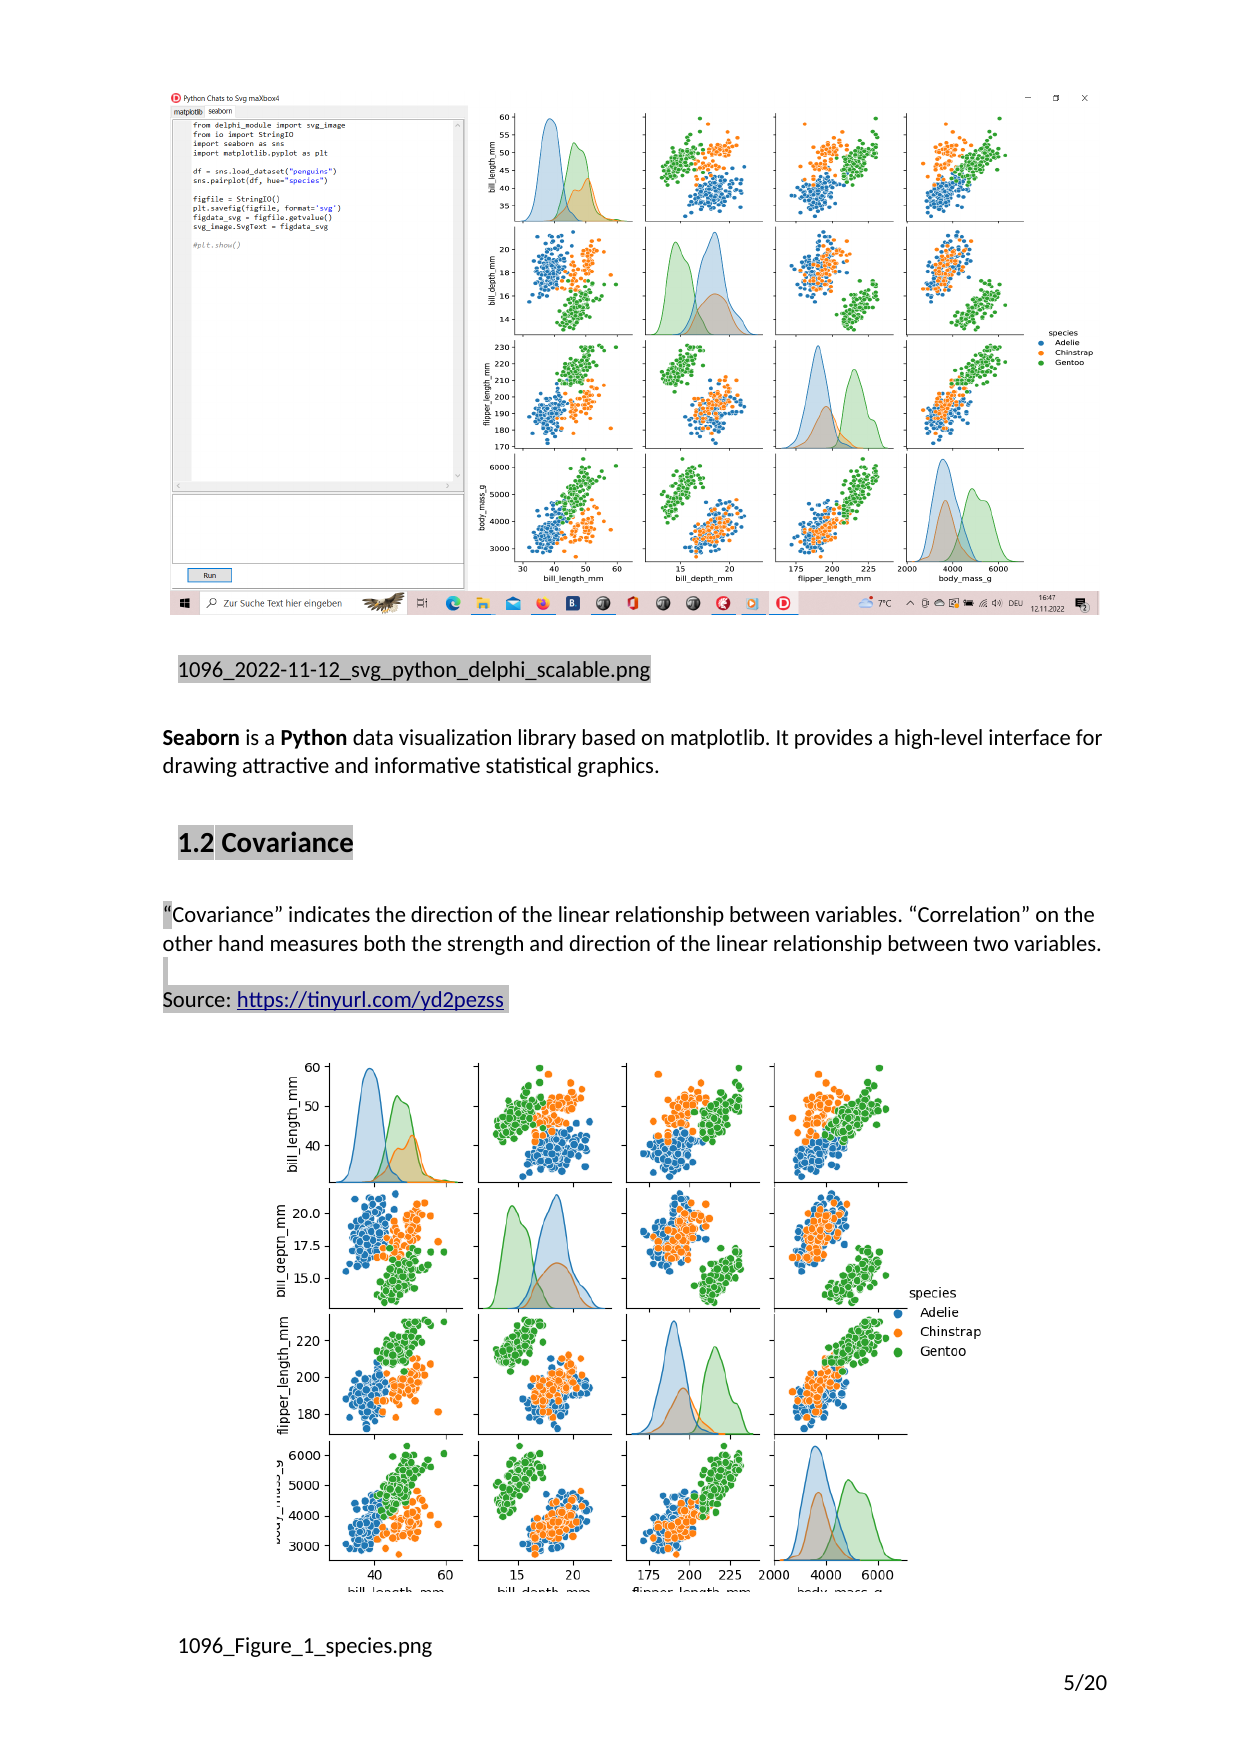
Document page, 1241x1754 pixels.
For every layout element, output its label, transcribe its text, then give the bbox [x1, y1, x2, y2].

text “Covariance” indicates the direction of the linear relationship between variables. “Correlation” on the other hand measures both the strength and direction of the linear relationship between two variables. [162, 901, 1107, 957]
text Seaborn is a Python data visualization library based on matplotlib. It provides a high-level interface for drawing attractive and informative statistical graphics. [162, 723, 1107, 779]
picture [276, 1053, 993, 1592]
text 1096_2022-11-12_svg_python_delphi_scalable.png [177, 655, 1107, 683]
subtitle Covariance [177, 824, 1107, 860]
text Source: https://tinyurl.com/yd2pezss [162, 985, 1107, 1013]
picture [170, 91, 1100, 615]
text 1096_Figure_1_species.png [177, 1632, 1107, 1660]
